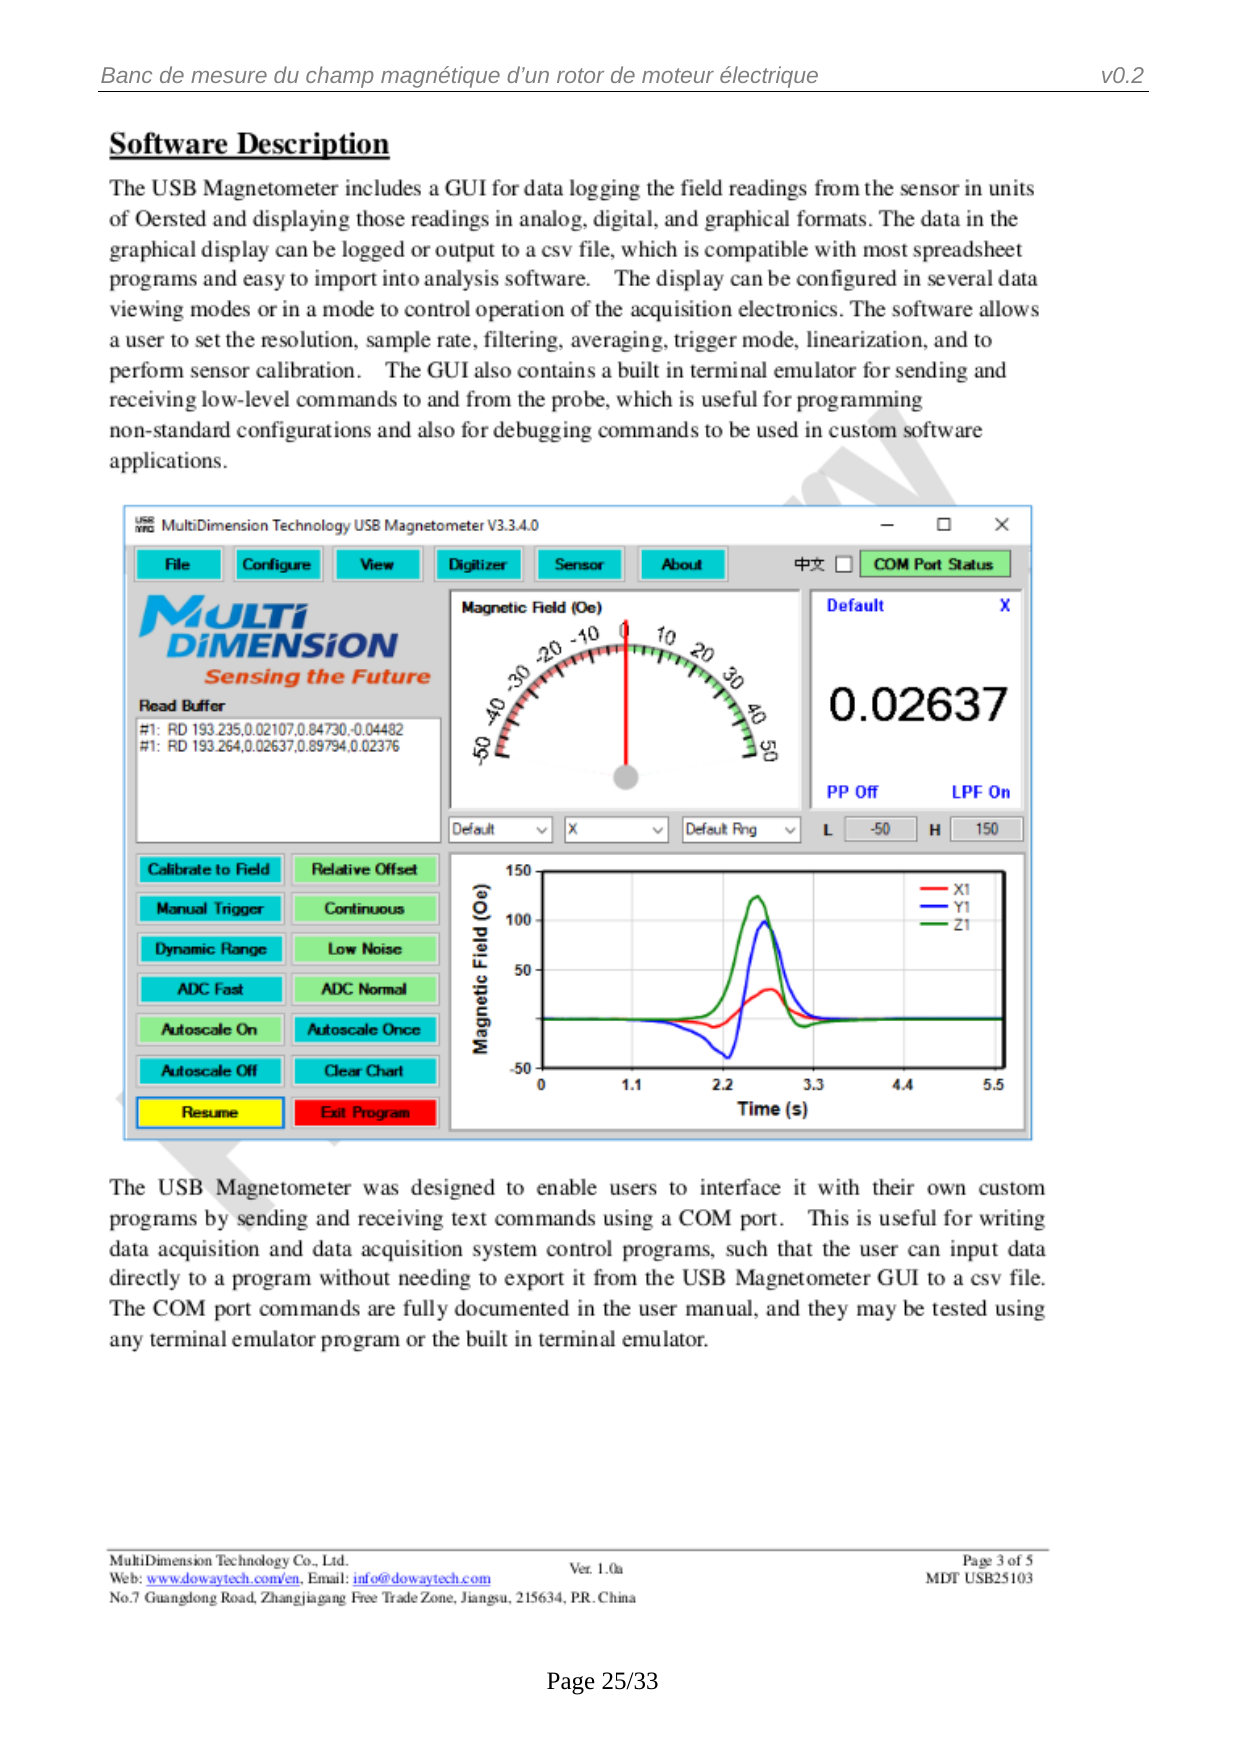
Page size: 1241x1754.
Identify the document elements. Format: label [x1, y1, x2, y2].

picture [100, 120, 1054, 1608]
